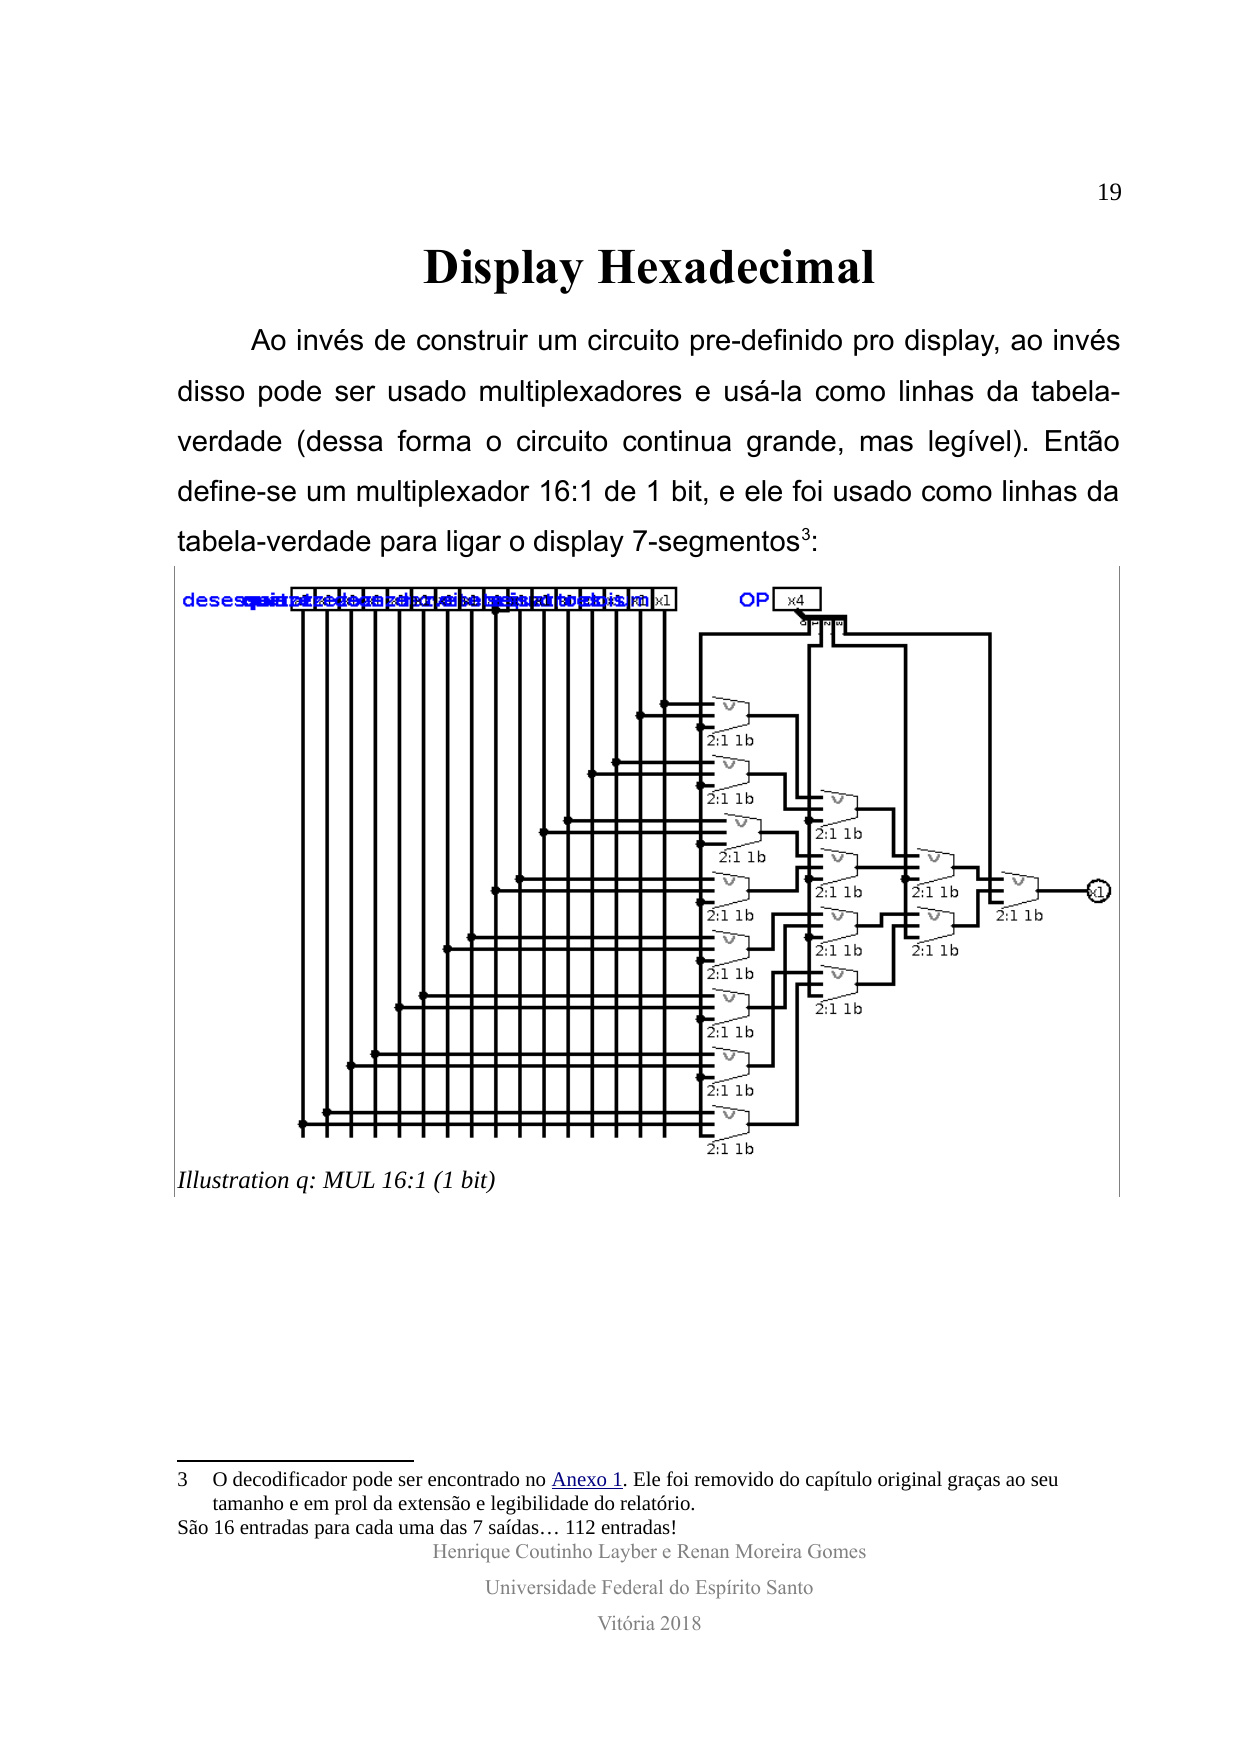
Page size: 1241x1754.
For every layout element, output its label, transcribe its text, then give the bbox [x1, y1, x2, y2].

text O decodificador pode ser encontrado no Anexo 1. Ele foi removido do capítulo original graças ao seu tamanho e em prol da extensão e legibilidade do relatório. [177, 1467, 1122, 1515]
text Ao invés de construir um circuito pre-definido pro display, ao invés disso pode ser usado multiplexadores e usá-la como linhas da tabela-verdade (dessa forma o circuito continua grande, mas legível). Então define-se um multiplexador 16:1 de 1 bit, e ele foi usado como linhas da tabela-verdade para ligar o display 7-segmentos: [177, 323, 1122, 558]
text São 16 entradas para cada uma das 7 saídas… 112 entradas! [177, 1515, 1122, 1539]
picture [177, 581, 1116, 1160]
text Illustration q: MUL 16:1 (1 bit) [177, 1160, 1116, 1194]
text [175, 566, 1119, 1197]
text Display Hexadecimal [177, 237, 1122, 294]
